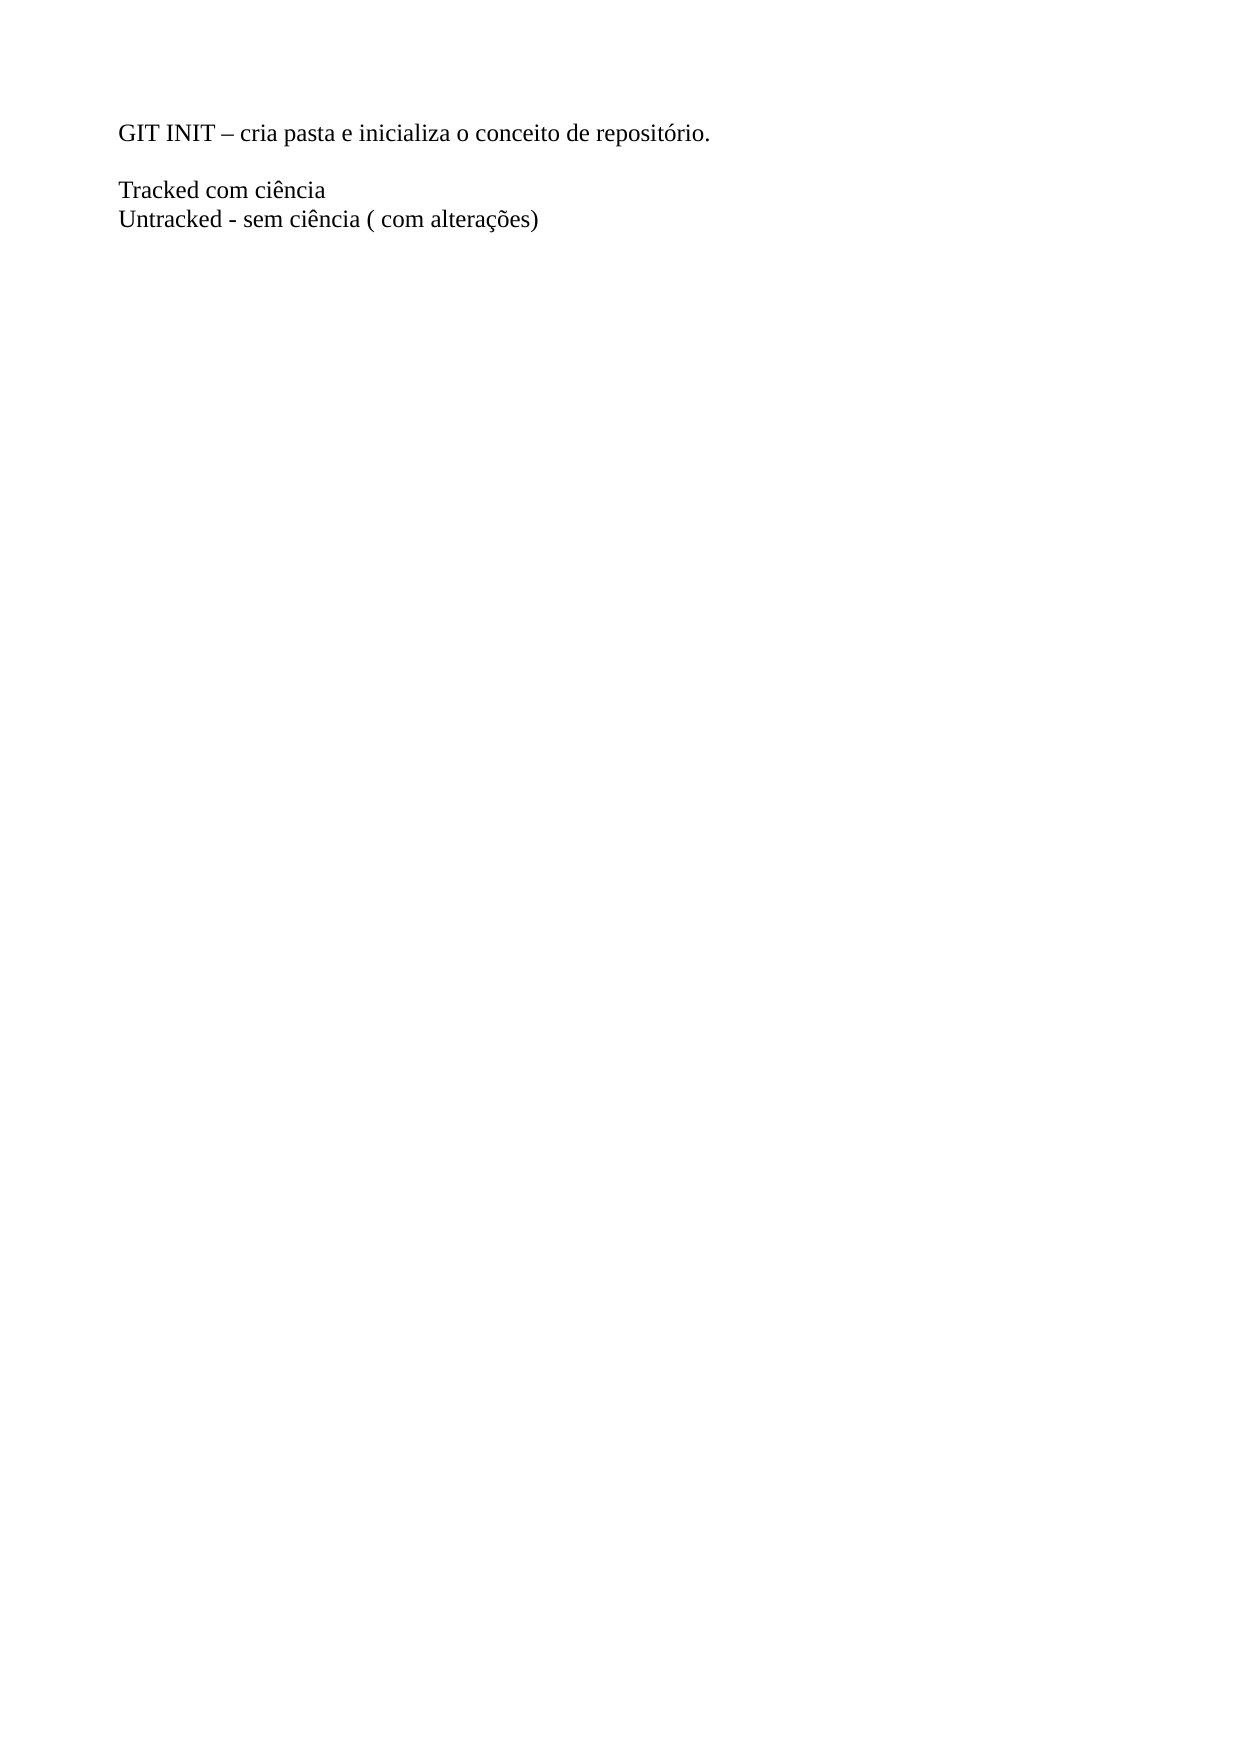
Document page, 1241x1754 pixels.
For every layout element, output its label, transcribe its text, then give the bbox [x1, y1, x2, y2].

text GIT INIT – cria pasta e inicializa o conceito de repositório. [118, 118, 1122, 147]
text Tracked com ciência [118, 176, 1122, 204]
text Untracked - sem ciência ( com alterações) [118, 204, 1122, 233]
